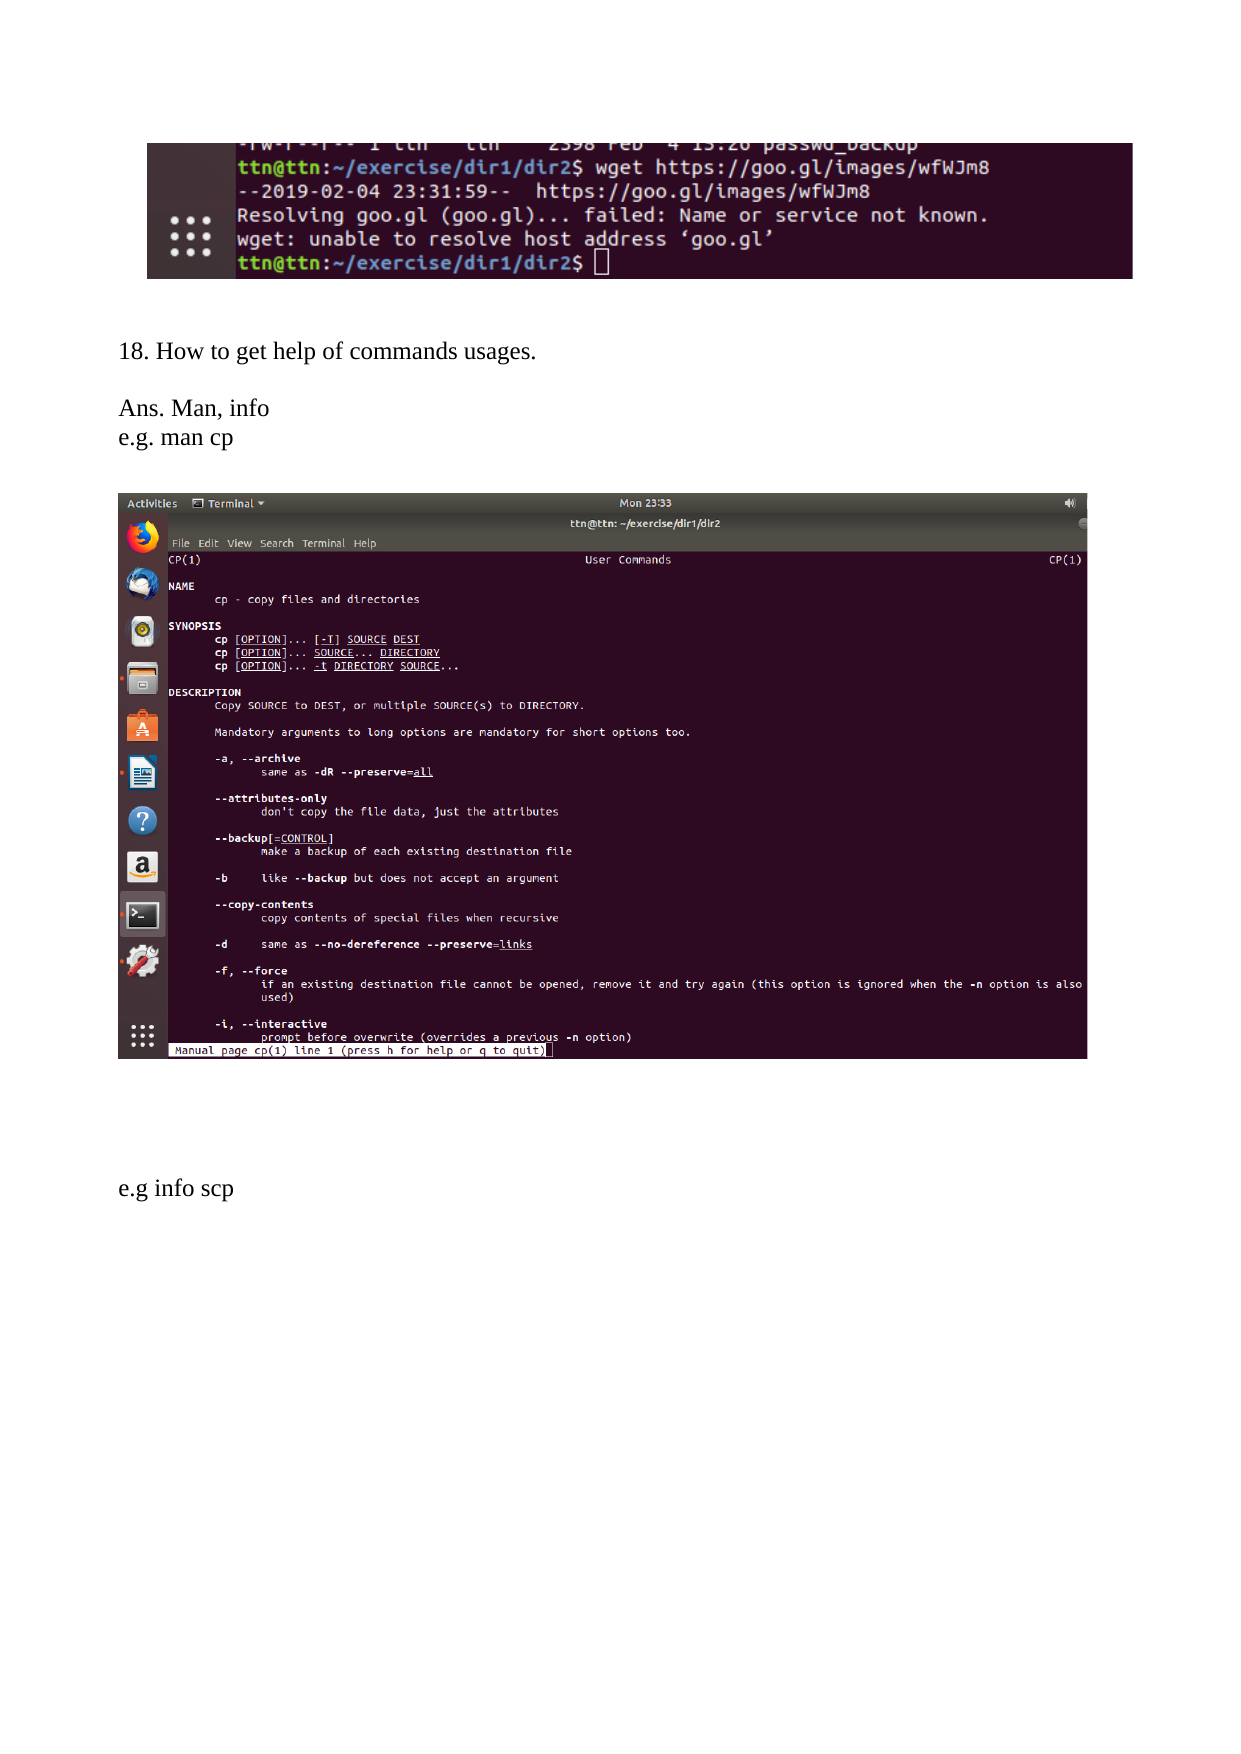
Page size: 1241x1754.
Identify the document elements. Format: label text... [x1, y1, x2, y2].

text Ans. Man, info [118, 393, 1122, 422]
picture [118, 493, 1088, 1059]
text e.g info scp [118, 1173, 1122, 1202]
text 18. How to get help of commands usages. [118, 336, 1122, 365]
text e.g. man cp [118, 422, 1122, 451]
